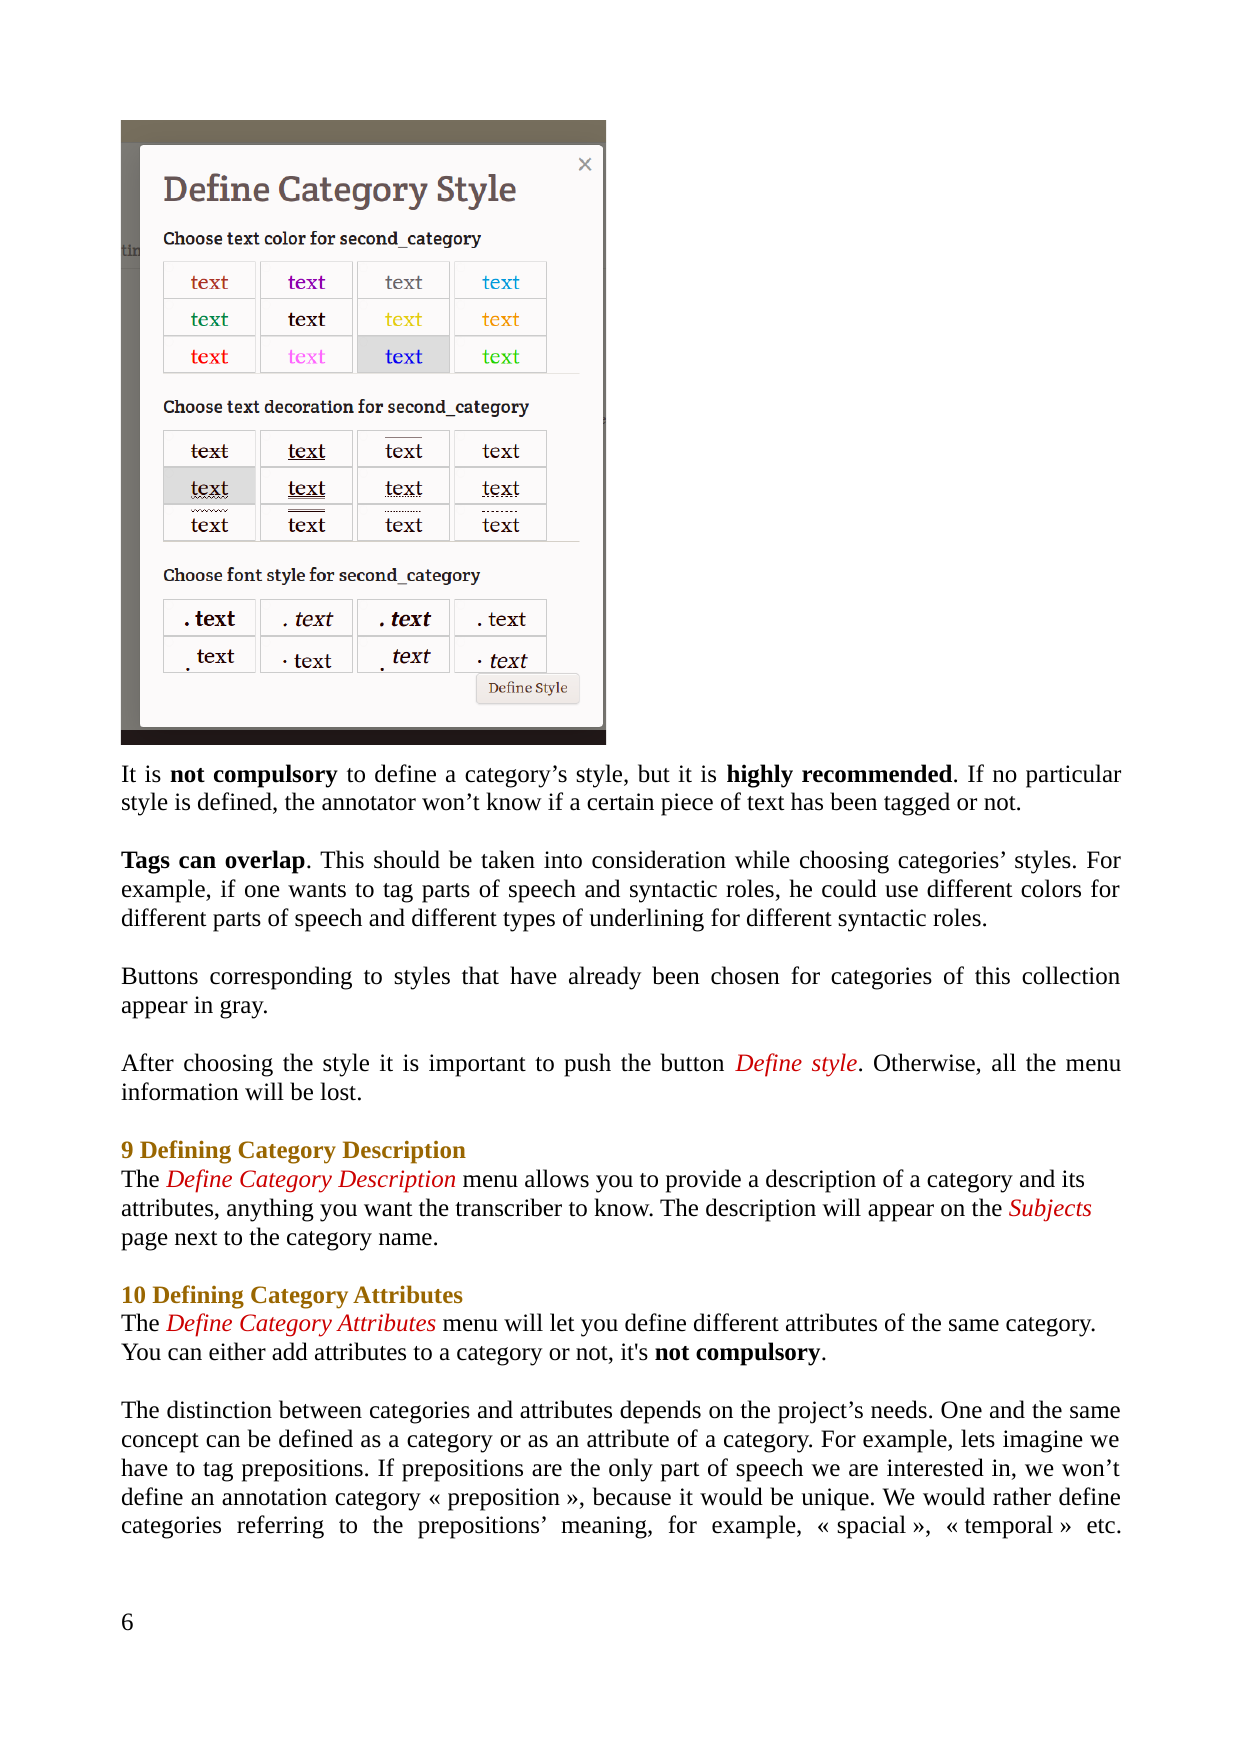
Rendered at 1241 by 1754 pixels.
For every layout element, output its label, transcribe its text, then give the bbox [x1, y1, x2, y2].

text It is not compulsory to define a category’s style, but it is highly recommended. If no particular style is defined, the annotator won’t know if a certain piece of text has been tagged or not. [121, 759, 1122, 816]
text Tags can overlap. This should be taken into consideration while choosing categories’ styles. For example, if one wants to tag parts of speech and syntactic roles, he could use different colors for different parts of speech and different types of underlining for different syntactic roles. [121, 846, 1122, 932]
picture [510, 120, 585, 745]
text 10 Defining Category Attributes The Define Category Attributes menu will let you define different attributes of the same category. You can either add attributes to a category or not, it's not compulsory. [121, 1280, 1122, 1366]
text 9 Defining Category Description The Define Category Description menu allows you to provide a description of a category and its attributes, anything you want the transcriber to know. The description will appear on the Subjects page next to the category name. [121, 1135, 1122, 1250]
text After choosing the style it is important to push the button Define style. Otherwise, all the menu information will be lost. [121, 1048, 1122, 1106]
text Buttons corresponding to styles that have already been chosen for categories of this collection appear in gray. [121, 961, 1122, 1019]
text The distinction between categories and attributes depends on the project’s needs. One and the same concept can be defined as a category or as an attribute of a category. For example, lets imagine we have to tag prepositions. If prepositions are the only part of speech we are interested in, we won’t define an annotation category « preposition », because it would be unique. We would rather define categories referring to the prepositions’ meaning, for example, « spacial », « temporal » etc. [121, 1396, 1122, 1539]
